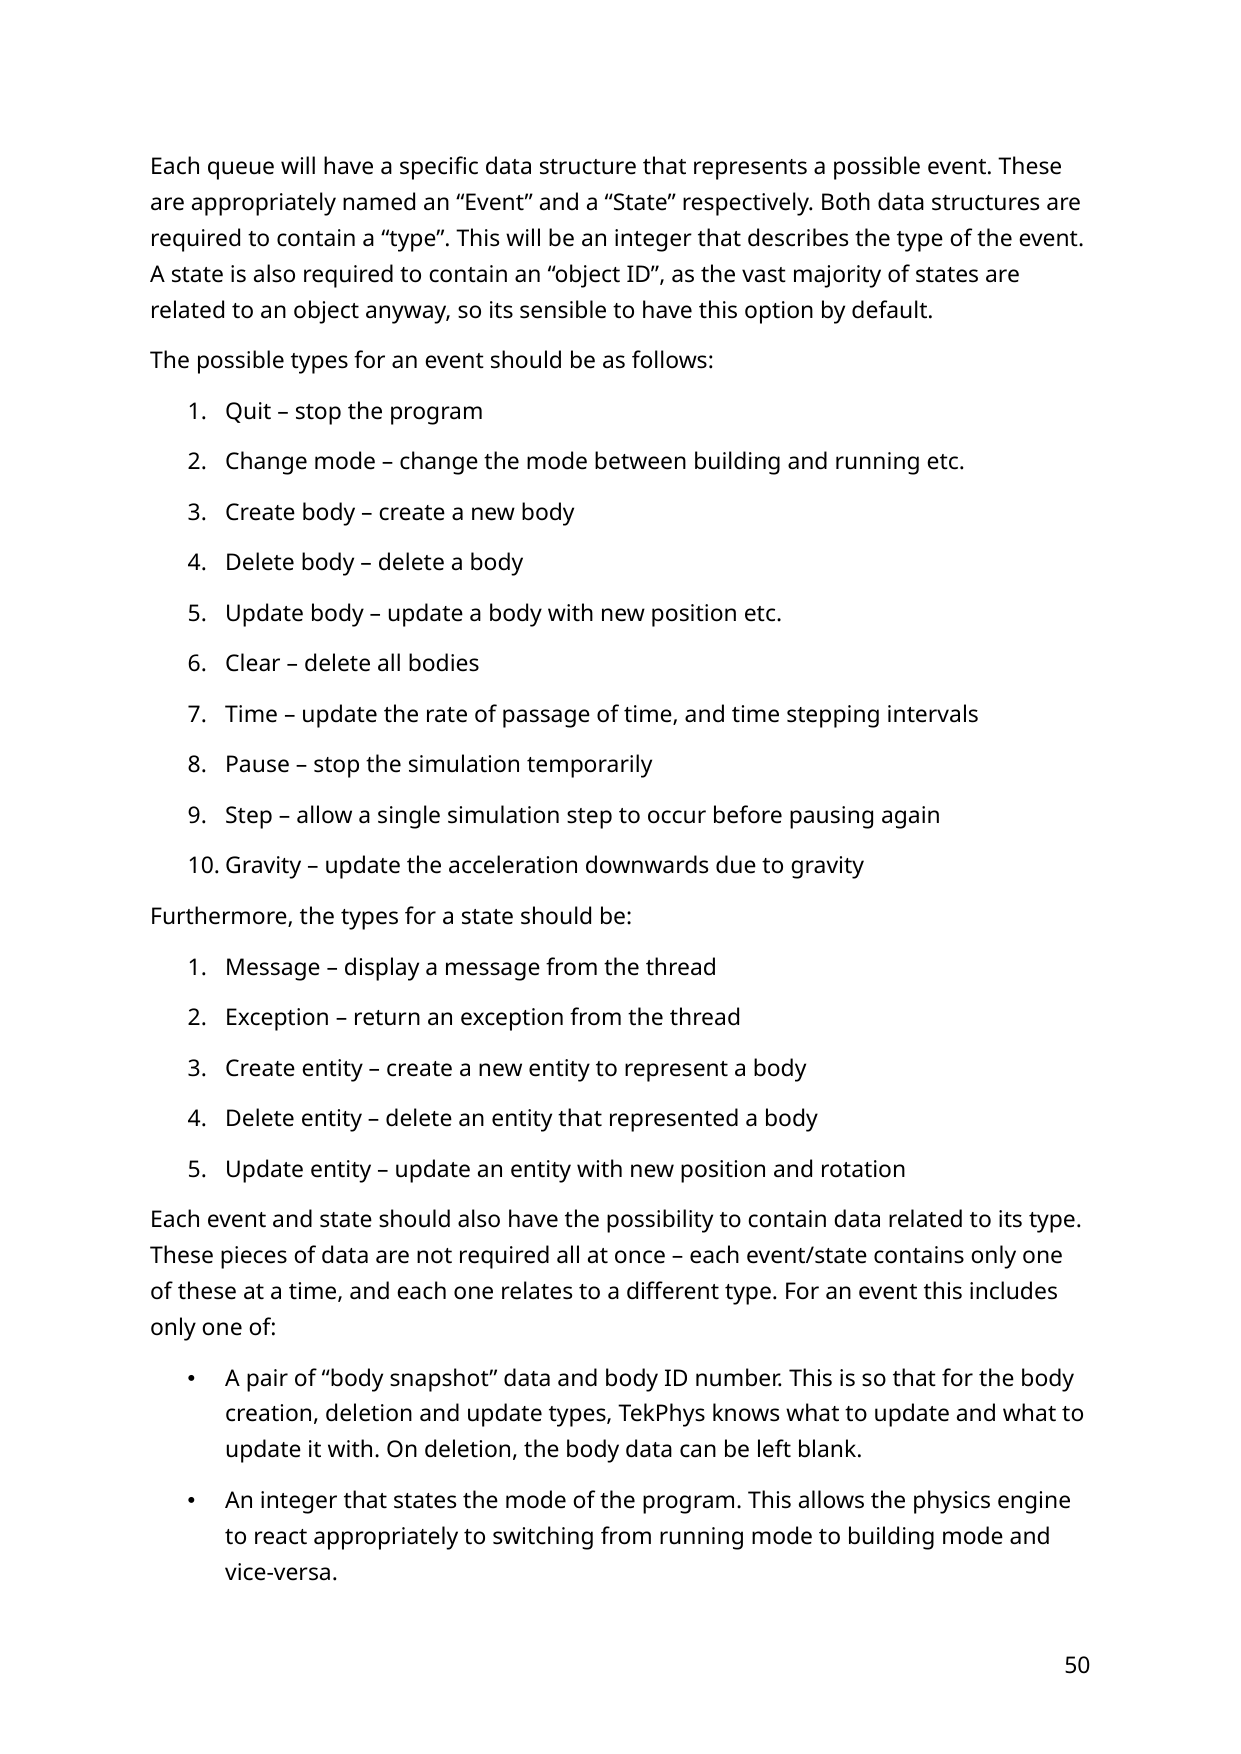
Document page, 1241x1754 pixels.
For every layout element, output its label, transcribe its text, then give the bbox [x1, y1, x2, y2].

text Each queue will have a specific data structure that represents a possible event. These are appropriately named an “Event” and a “State” respectively. Both data structures are required to contain a “type”. This will be an integer that describes the type of the event. A state is also required to contain an “object ID”, as the vast majority of states are related to an object anyway, so its sensible to have this option by default. [150, 150, 1090, 325]
list Gravity – update the acceleration downwards due to gravity [187, 849, 1090, 881]
list Create entity – create a new entity to represent a body [187, 1052, 1090, 1083]
list Exception – return an exception from the thread [187, 1001, 1090, 1032]
list Delete entity – delete an entity that represented a body [187, 1102, 1090, 1133]
list Clear – delete all bodies [187, 647, 1090, 679]
list A pair of “body snapshot” data and body ID number. This is so that for the body creation, deletion and update types, TekPhys knows what to update and what to update it with. On deletion, the body data can be left blank. [187, 1361, 1090, 1464]
list An integer that states the mode of the program. This allows the physics engine to react appropriately to switching from running mode to building mode and vice-versa. [187, 1484, 1090, 1587]
text Furthermore, the types for a state should be: [150, 900, 1090, 931]
list Time – update the rate of passage of time, and time stepping intervals [187, 698, 1090, 729]
text The possible types for an event should be as follows: [150, 344, 1090, 376]
list Pause – stop the simulation temporarily [187, 748, 1090, 780]
list Create body – create a new body [187, 496, 1090, 527]
text Each event and state should also have the possibility to contain data related to its type. These pieces of data are not required all at once – each event/state contains only one of these at a time, and each one relates to a different type. For an event this includes only one of: [150, 1203, 1090, 1342]
list Message – display a message from the thread [187, 951, 1090, 982]
list Delete body – delete a body [187, 546, 1090, 578]
list Update entity – update an entity with new position and rotation [187, 1153, 1090, 1184]
list Change mode – change the mode between building and running etc. [187, 445, 1090, 477]
list Quit – stop the program [187, 395, 1090, 426]
list Step – allow a single simulation step to occur before pausing again [187, 799, 1090, 830]
list Update body – update a body with new position etc. [187, 597, 1090, 628]
